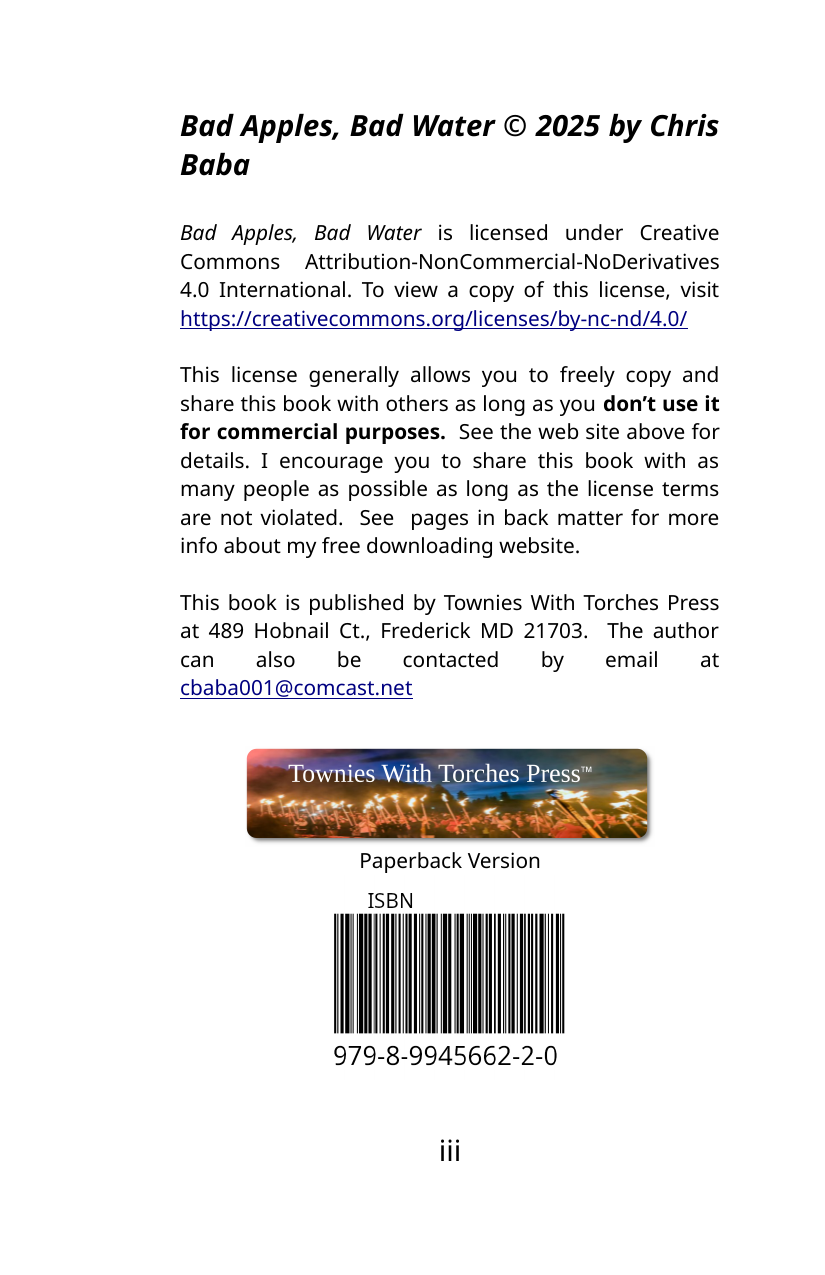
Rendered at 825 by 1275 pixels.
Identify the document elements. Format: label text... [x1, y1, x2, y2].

picture [244, 746, 656, 847]
picture [315, 875, 585, 1080]
text Bad Apples, Bad Water © 2025 by Chris Baba [180, 105, 720, 184]
text This license generally allows you to freely copy and share this book with others as long as you don’t use it for commercial purposes. See the web site above for details. I encourage you to share this book with as many people as possible as long as the license terms are not violated. See pages in back matter for more info about my free downloading website. [180, 361, 720, 560]
text Bad Apples, Bad Water is licensed under Creative Commons Attribution-NonCommercial-NoDerivatives 4.0 International. To view a copy of this license, visit https://creativecommons.org/licenses/by-nc-nd/4.0/ [180, 218, 720, 332]
text Paperback Version [180, 736, 720, 875]
text This book is published by Townies With Torches Press at 489 Hobnail Ct., Frederick MD 21703. The author can also be contacted by email at cbaba001@comcast.net [180, 588, 720, 702]
